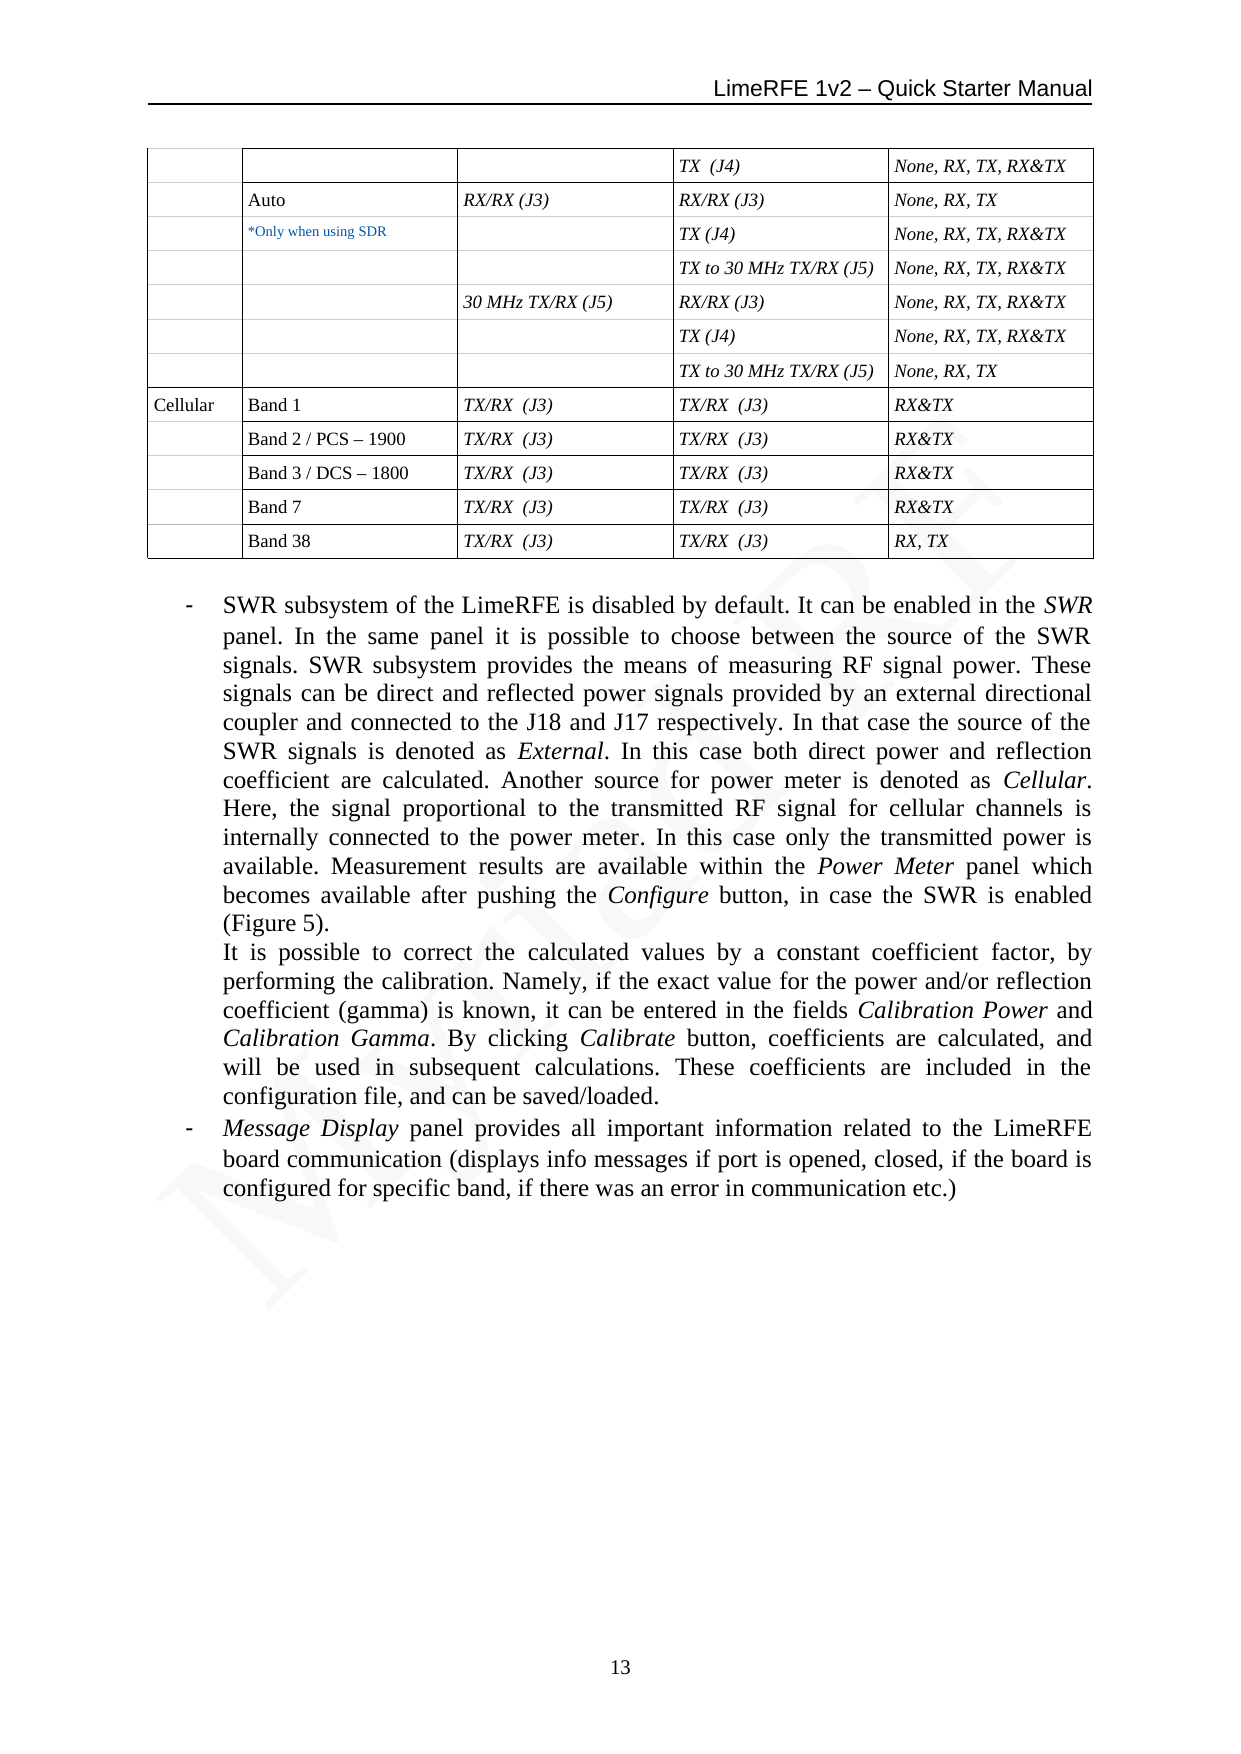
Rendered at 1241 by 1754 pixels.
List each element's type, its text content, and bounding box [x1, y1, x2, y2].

table_cell TX/RX (J3) [674, 490, 888, 523]
table_cell [148, 251, 242, 284]
table_cell [148, 320, 242, 353]
table_cell TX/RX (J3) [674, 456, 888, 489]
table_cell Band 38 [243, 525, 457, 558]
table_cell TX/RX (J3) [458, 490, 673, 523]
table_cell None, RX, TX, RX&TX [889, 251, 1093, 284]
list Message Display panel provides all important information related to the LimeRFE board communication (displays info messages if port is opened, closed, if the board is configured for specific band, if there was an error in communication etc.) [185, 1110, 312, 1201]
table_cell TX/RX (J3) [674, 422, 888, 455]
table_cell [243, 251, 457, 284]
table_cell Band 1 [243, 388, 457, 421]
table_cell RX&TX [907, 490, 971, 522]
table_cell RX/RX (J3) [674, 285, 888, 318]
table_cell TX/RX (J3) [458, 388, 673, 421]
table_cell None, RX, TX [889, 183, 1093, 216]
table_cell TX (J4) [674, 149, 888, 182]
table_cell None, RX, TX [889, 354, 1093, 387]
table_cell [148, 354, 242, 387]
table_cell Band 2 / PCS – 1900 [243, 422, 457, 455]
table_cell [148, 456, 242, 489]
table_cell RX&TX [896, 456, 1093, 489]
table_cell RX/RX (J3) [458, 183, 673, 216]
text It is possible to correct the calculated values by a constant coefficient factor, by performing the calibration. Namely, if the exact value for the power and/or reflection coefficient (gamma) is known, it can be entered in the fields Calibration Power and Calibration Gamma. By clicking Calibrate button, coefficients are calculated, and will be used in subsequent calculations. These coefficients are included in the configuration file, and can be saved/loaded. [223, 937, 1092, 1110]
table_cell RX&TX [956, 490, 1093, 523]
table_cell [148, 217, 242, 250]
table_cell *Only when using SDR [243, 217, 457, 250]
table_cell None, RX, TX, RX&TX [889, 217, 1093, 250]
list Message Display panel provides all important information related to the LimeRFE board communication (displays info messages if port is opened, closed, if the board is configured for specific band, if there was an error in communication etc.) [295, 1110, 376, 1201]
table_cell [148, 149, 242, 182]
table_cell [148, 490, 242, 523]
table_cell RX&TX [889, 509, 903, 523]
table_cell Band 7 [243, 490, 457, 523]
table_cell RX, TX [948, 525, 1093, 558]
table_cell Band 3 / DCS – 1800 [243, 456, 457, 489]
list Message Display panel provides all important information related to the LimeRFE board communication (displays info messages if port is opened, closed, if the board is configured for specific band, if there was an error in communication etc.) [339, 1110, 1092, 1201]
table_cell TX (J4) [674, 320, 888, 353]
table_cell TX/RX (J3) [458, 456, 673, 489]
table_cell TX/RX (J3) [674, 388, 888, 421]
table_cell [458, 217, 673, 250]
table_cell RX, TX [889, 525, 938, 558]
table_cell TX/RX (J3) [458, 525, 673, 558]
table_cell 30 MHz TX/RX (J5) [458, 285, 673, 318]
table_cell TX to 30 MHz TX/RX (J5) [674, 251, 888, 284]
table_cell [458, 149, 673, 182]
table_cell [458, 251, 673, 284]
table_cell RX&TX [889, 388, 1093, 421]
table_cell RX&TX [915, 422, 1093, 455]
table_cell [243, 320, 457, 353]
table_cell [148, 422, 242, 455]
list SWR subsystem of the LimeRFE is disabled by default. It can be enabled in the SWR panel. In the same panel it is possible to choose between the source of the SWR signals. SWR subsystem provides the means of measuring RF signal power. These signals can be direct and reflected power signals provided by an external directional coupler and connected to the J18 and J17 respectively. In that case the source of the SWR signals is denoted as External. In this case both direct power and reflection coefficient are calculated. Another source for power meter is denoted as Cellular. Here, the signal proportional to the transmitted RF signal for cellular channels is internally connected to the power meter. In this case only the transmitted power is available. Measurement results are available within the Power Meter panel which becomes available after pushing the Configure button, in case the SWR is enabled (Figure 5). [185, 587, 1092, 937]
table_cell TX/RX (J3) [674, 525, 888, 558]
table_cell [243, 149, 457, 182]
table_cell RX/RX (J3) [674, 183, 888, 216]
table_cell TX to 30 MHz TX/RX (J5) [674, 354, 888, 387]
table_cell TX (J4) [674, 217, 888, 250]
table_cell [243, 285, 457, 318]
table_cell [458, 320, 673, 353]
table_cell Auto [243, 183, 457, 216]
table_cell None, RX, TX, RX&TX [889, 285, 1093, 318]
table_cell [148, 525, 242, 558]
table_cell [148, 285, 242, 318]
table_cell RX&TX [889, 422, 930, 455]
table_cell [243, 354, 457, 387]
table_cell None, RX, TX, RX&TX [889, 320, 1093, 353]
table_cell Cellular [148, 388, 242, 421]
table_cell TX/RX (J3) [458, 422, 673, 455]
table_cell [458, 354, 673, 387]
table_cell [148, 183, 242, 216]
table_cell None, RX, TX, RX&TX [889, 149, 1093, 182]
